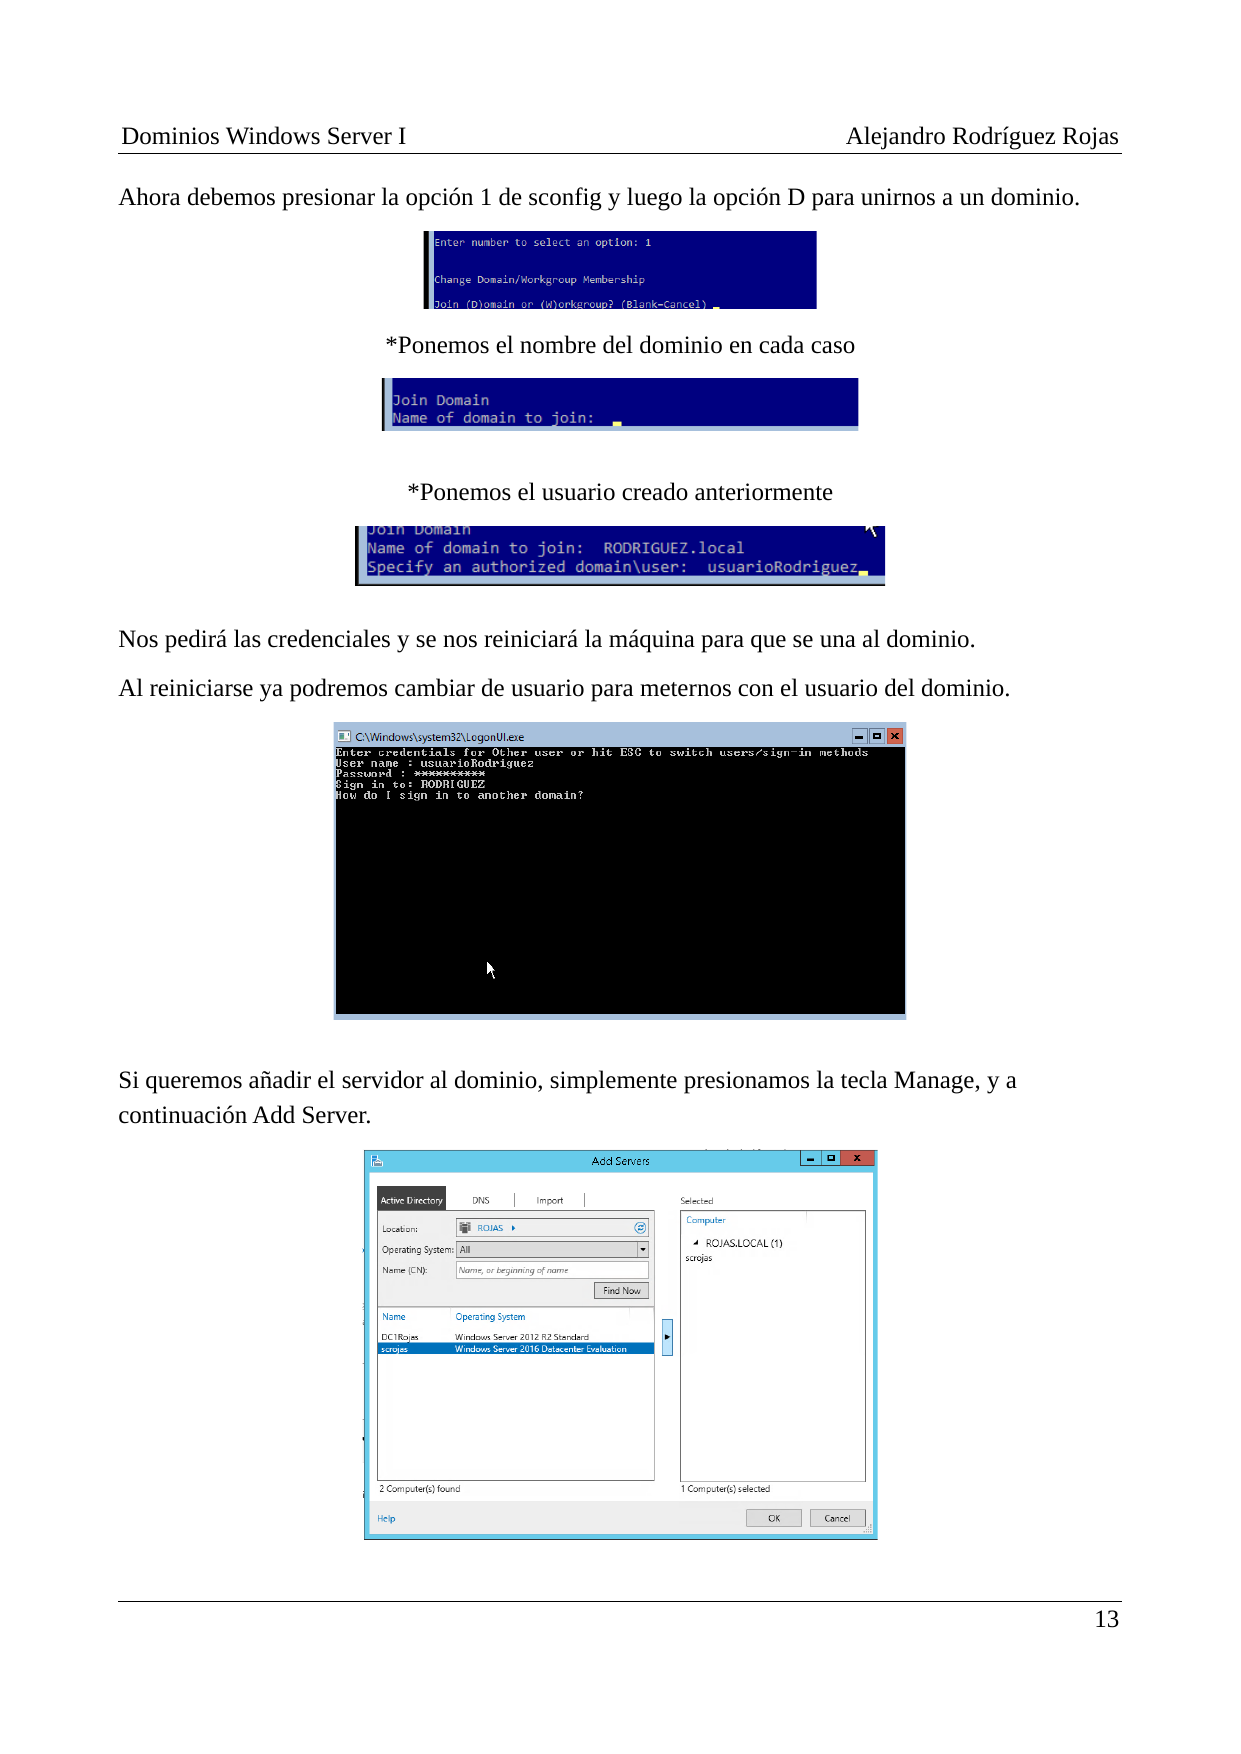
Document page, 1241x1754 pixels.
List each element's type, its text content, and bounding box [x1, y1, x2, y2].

picture [448, 1149, 821, 1541]
text Nos pedirá las credenciales y se nos reiniciará la máquina para que se una al dominio. [118, 624, 1122, 653]
text *Ponemos el usuario creado anteriormente [118, 477, 1122, 506]
picture [423, 264, 631, 309]
picture [381, 401, 615, 431]
text Si queremos añadir el servidor al dominio, simplemente presionamos la tecla Manage, y a continuación Add Server. [118, 1066, 1122, 1129]
text *Ponemos el nombre del dominio en cada caso [118, 330, 1122, 358]
text Ahora debemos presionar la opción 1 de sconfig y luego la opción D para unirnos a un dominio. [118, 182, 1122, 211]
text Al reiniciarse ya podremos cambiar de usuario para meternos con el usuario del dominio. [118, 673, 1122, 702]
picture [355, 555, 619, 586]
picture [333, 722, 694, 980]
